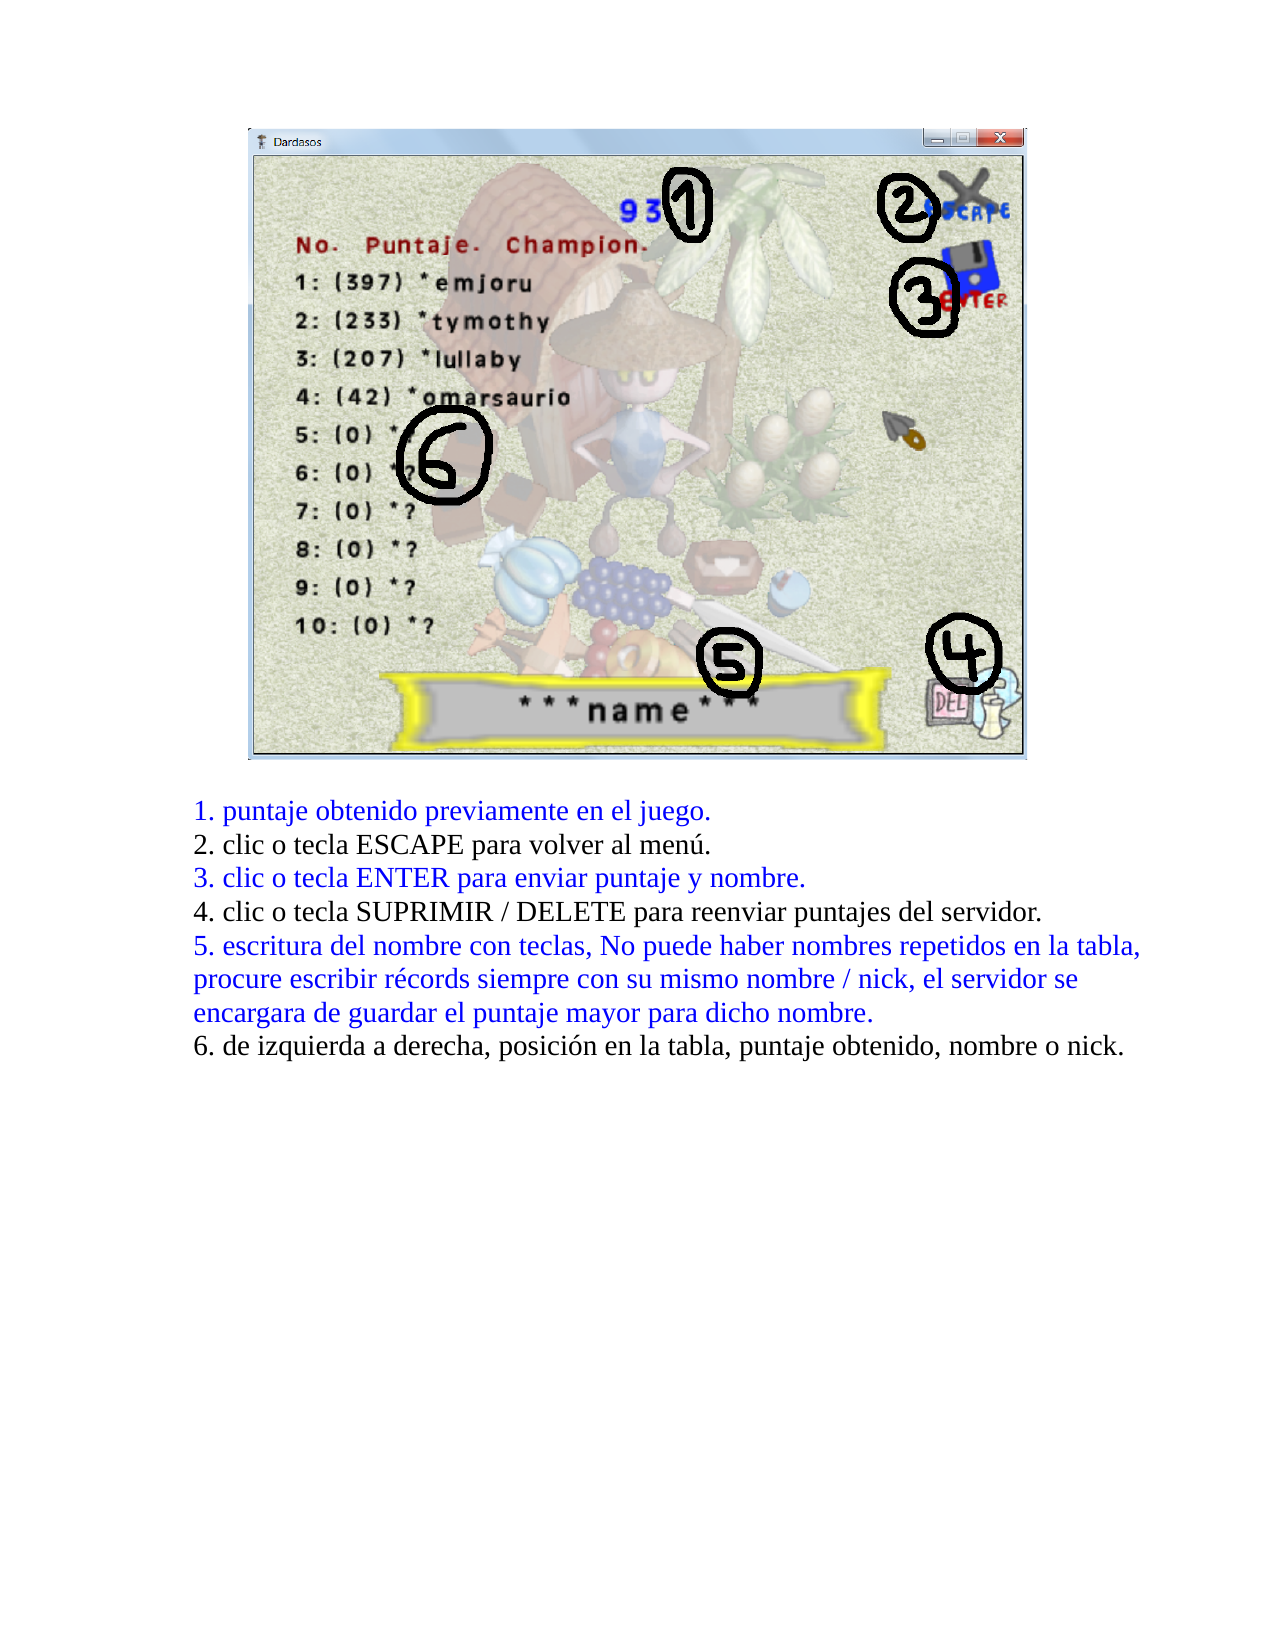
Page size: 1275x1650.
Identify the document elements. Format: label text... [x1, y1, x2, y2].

list 1. puntaje obtenido previamente en el juego. 2. clic o tecla ESCAPE para volver al menú. 3. clic o tecla ENTER para enviar puntaje y nombre. 4. clic o tecla SUPRIMIR / DELETE para reenviar puntajes del servidor. 5. escritura del nombre con teclas, No puede haber nombres repetidos en la tabla, procure escribir récords siempre con su mismo nombre / nick, el servidor se encargara de guardar el puntaje mayor para dicho nombre. 6. de izquierda a derecha, posición en la tabla, puntaje obtenido, nombre o nick. [156, 129, 1157, 1062]
picture [248, 128, 1028, 760]
